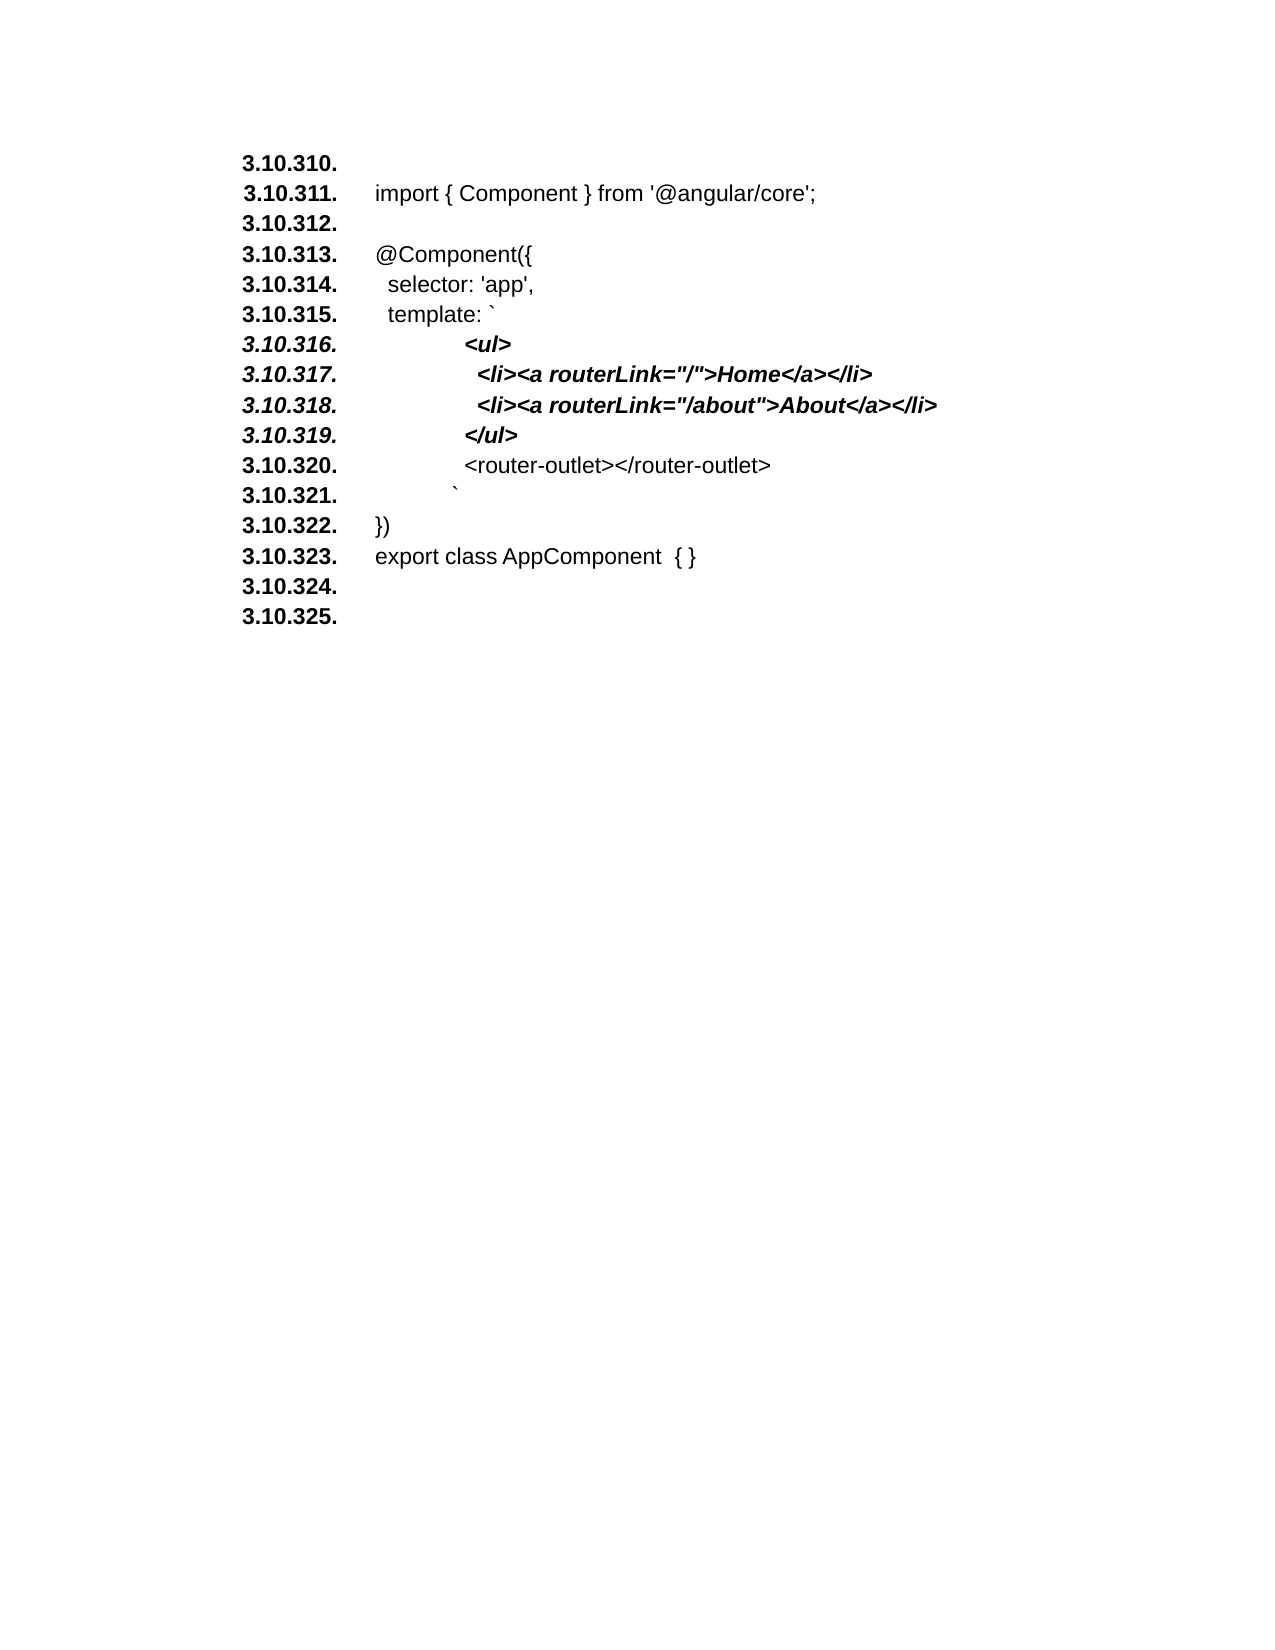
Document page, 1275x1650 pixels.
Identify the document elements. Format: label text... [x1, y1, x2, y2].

list ` [337, 482, 1125, 509]
list <router-outlet></router-outlet> [337, 452, 1125, 478]
list @Component({ [337, 241, 1125, 267]
list <ul> [337, 331, 1125, 358]
list <li><a routerLink="/">Home</a></li> [337, 361, 1125, 388]
list selector: 'app', [337, 271, 1125, 297]
list }) [337, 512, 1125, 539]
list </ul> [337, 422, 1125, 448]
list import { Component } from '@angular/core'; [337, 180, 1125, 207]
list <li><a routerLink="/about">About</a></li> [337, 392, 1125, 418]
list template: ` [337, 301, 1125, 327]
list export class AppComponent { } [337, 543, 1125, 569]
